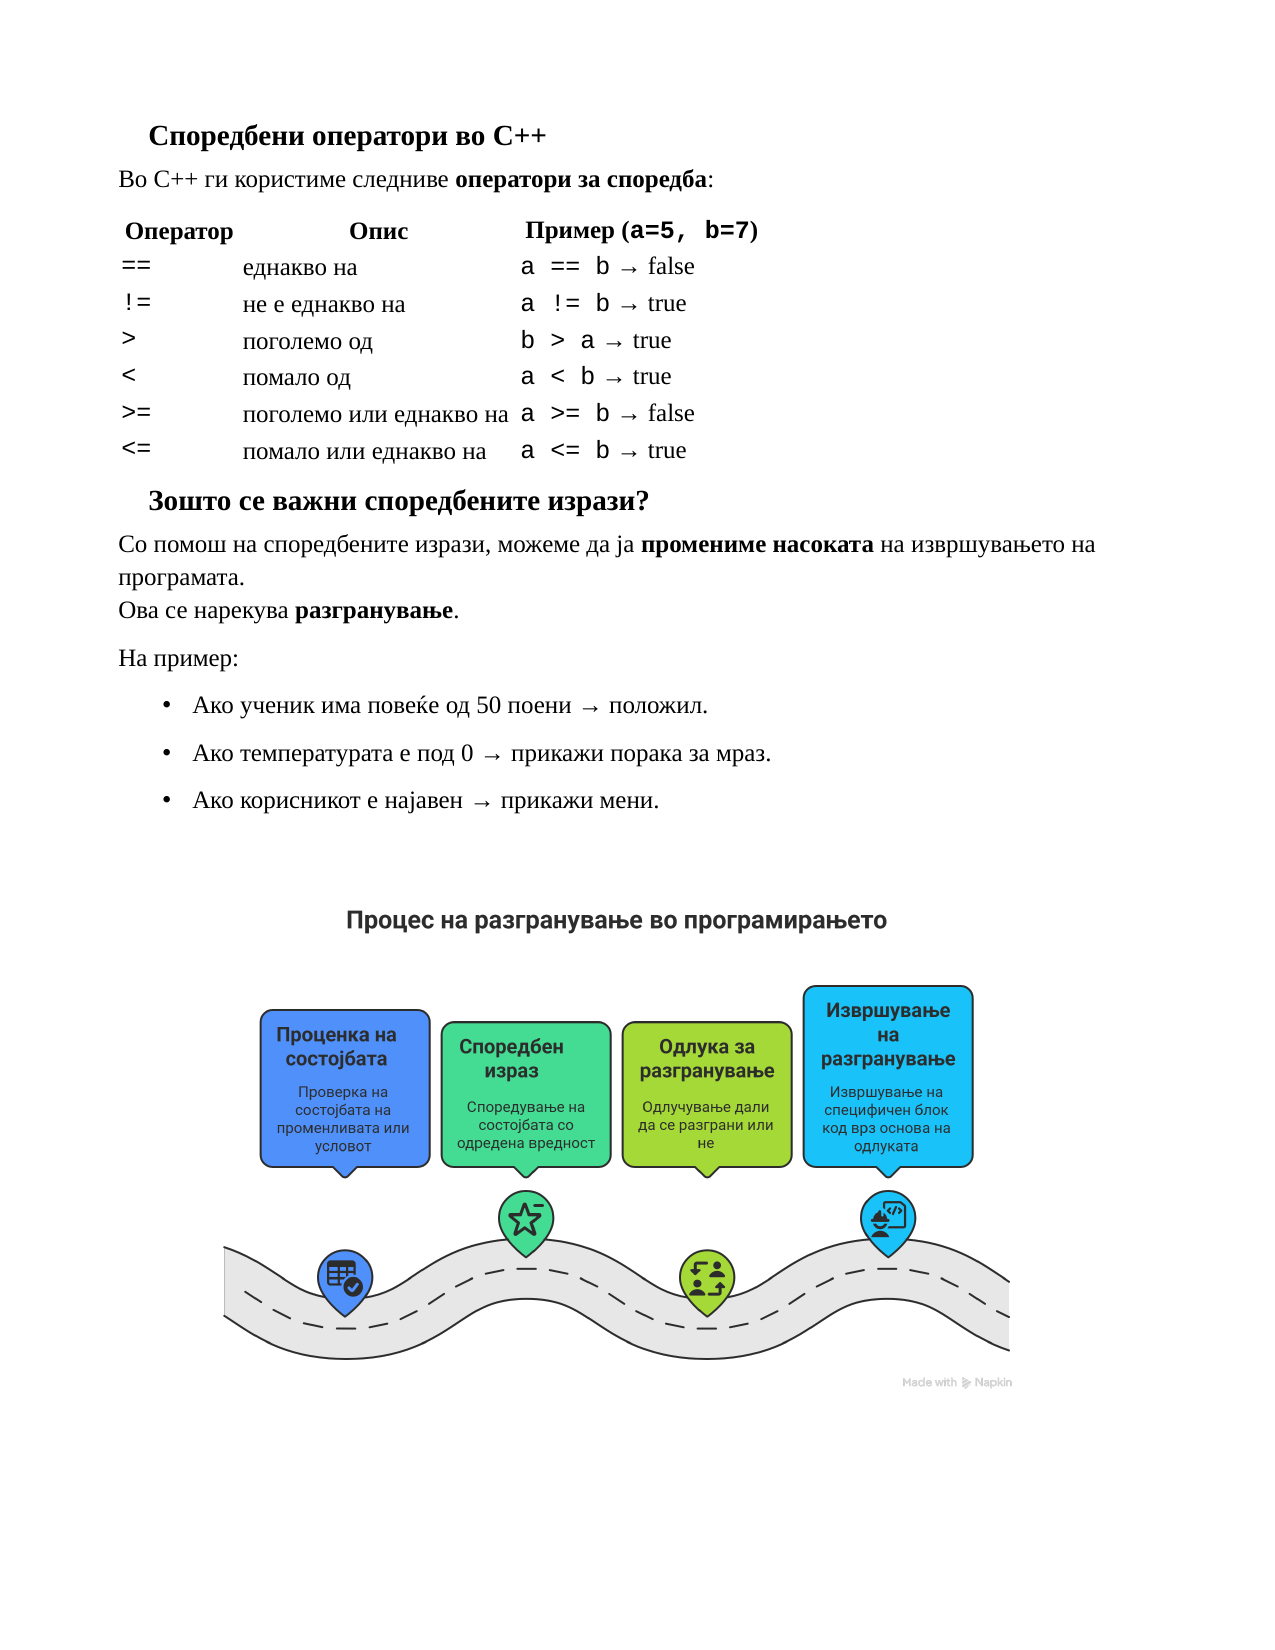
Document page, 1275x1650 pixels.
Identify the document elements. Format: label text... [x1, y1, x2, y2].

table_cell помало од [240, 359, 517, 395]
table_cell поголемо од [240, 322, 517, 358]
table_cell a == b → false [517, 249, 766, 285]
table_cell a <= b → true [517, 432, 766, 468]
table_cell еднакво на [240, 249, 517, 285]
table_header Пример (a=5, b=7) [517, 212, 766, 248]
table_cell a >= b → false [517, 395, 766, 432]
table_cell помало или еднакво на [240, 432, 517, 468]
list Ако ученик има повеќе од 50 поени → положил. [162, 690, 1157, 719]
table_cell поголемо или еднакво на [240, 395, 517, 432]
table_cell <= [118, 432, 240, 468]
text На пример: [118, 643, 1157, 671]
table_cell b > a → true [517, 322, 766, 358]
picture [200, 829, 1033, 1407]
table_cell a < b → true [517, 359, 766, 395]
table_cell == [118, 249, 240, 285]
table_header Опис [240, 212, 517, 248]
table_header Оператор [118, 212, 240, 248]
list Ако температурата е под 0 → прикажи порака за мраз. [162, 738, 1157, 767]
text Во C++ ги користиме следниве оператори за споредба: [118, 164, 1157, 193]
subtitle 🧩 Споредбени оператори во C++ [118, 118, 1157, 152]
table_cell < [118, 359, 240, 395]
text Со помош на споредбените изрази, можеме да ја промениме насоката на извршувањето на програмата. Ова се нарекува разгранување. [118, 529, 1157, 624]
table_cell a != b → true [517, 285, 766, 322]
list Ако корисникот е најавен → прикажи мени. [162, 786, 1157, 814]
table_cell > [118, 322, 240, 358]
table_cell >= [118, 395, 240, 432]
table_cell не е еднакво на [240, 285, 517, 322]
table_cell != [118, 285, 240, 322]
subtitle 💡 Зошто се важни споредбените изрази? [118, 483, 1157, 517]
